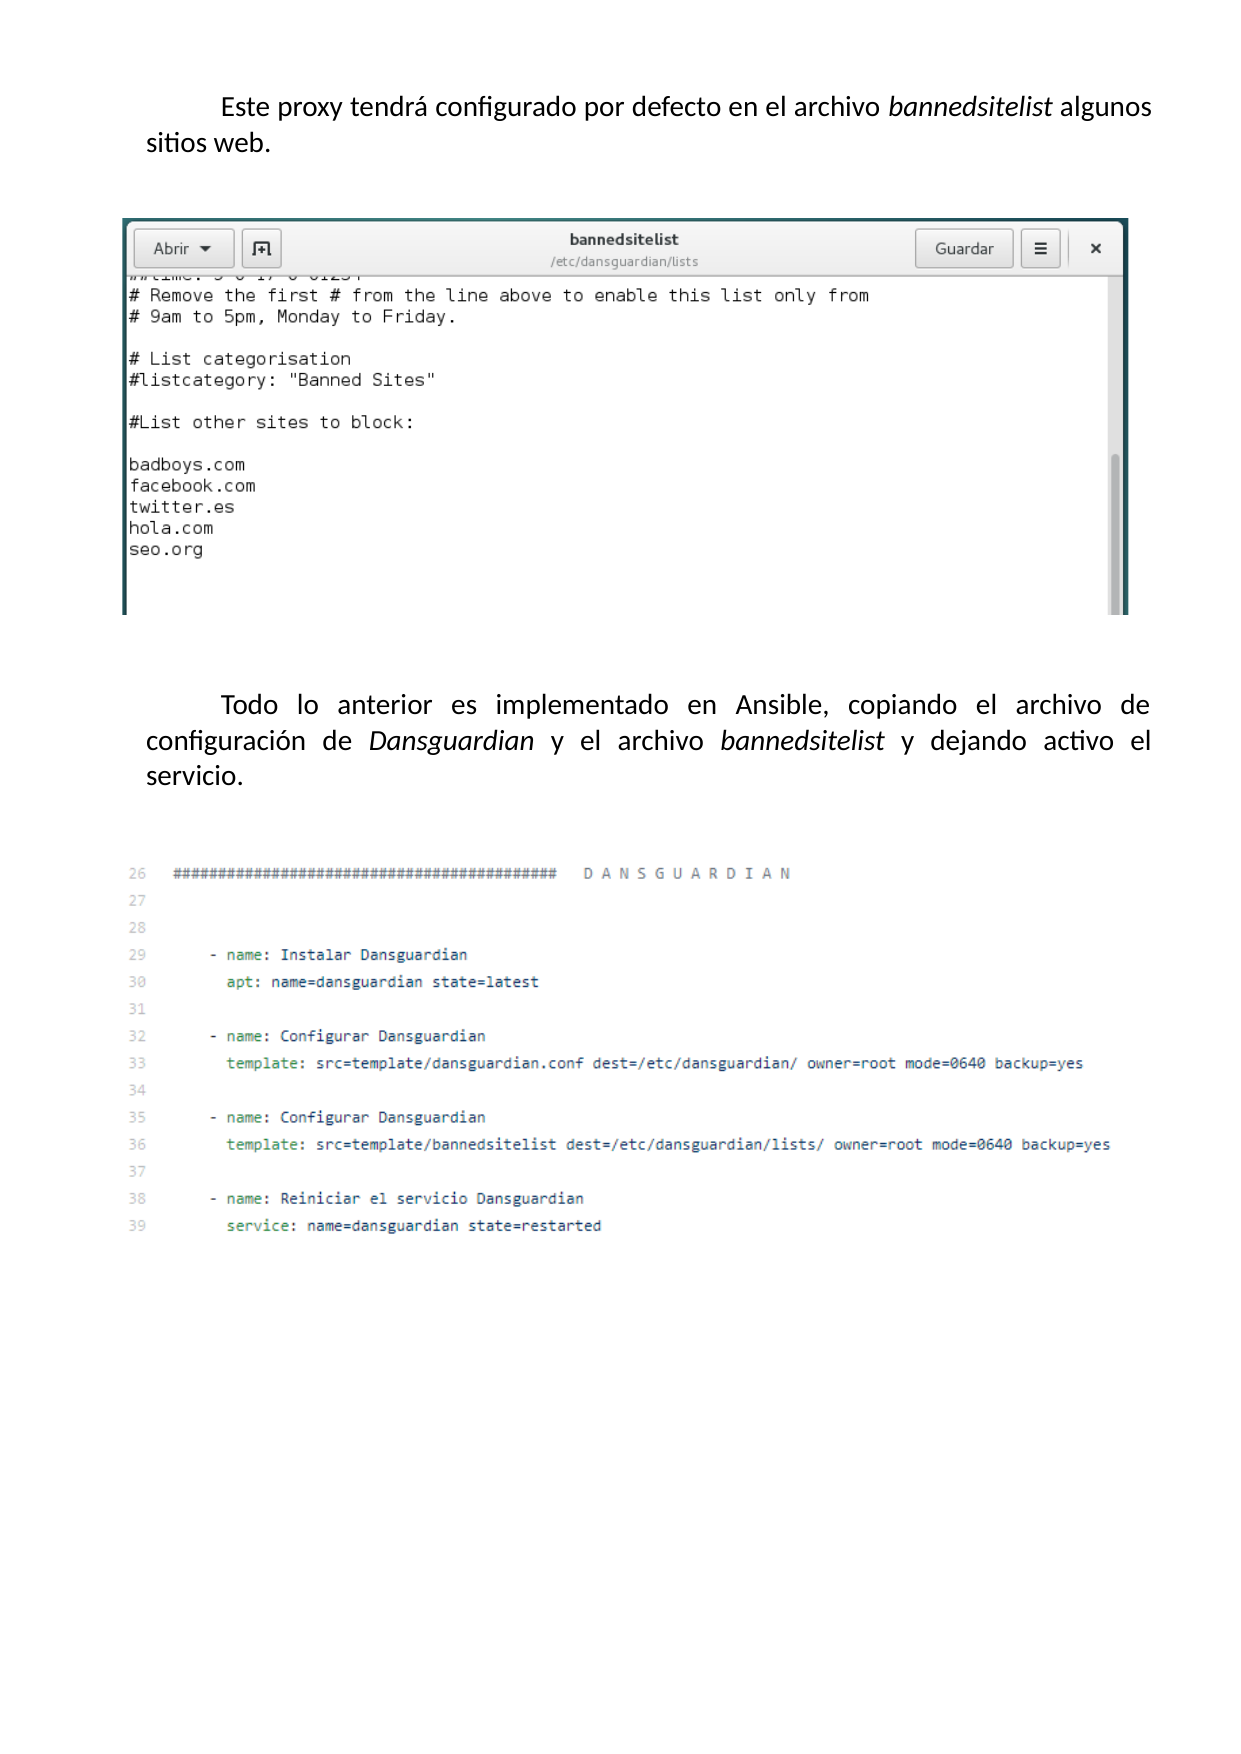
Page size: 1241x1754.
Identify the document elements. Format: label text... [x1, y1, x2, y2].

text Todo lo anterior es implementado en Ansible, copiando el archivo de configuración de Dansguardian y el archivo bannedsitelist y dejando activo el servicio. [146, 686, 1152, 793]
text Este proxy tendrá configurado por defecto en el archivo bannedsitelist algunos sitios web. [146, 88, 1152, 160]
picture [117, 864, 1123, 1246]
picture [122, 218, 1129, 615]
